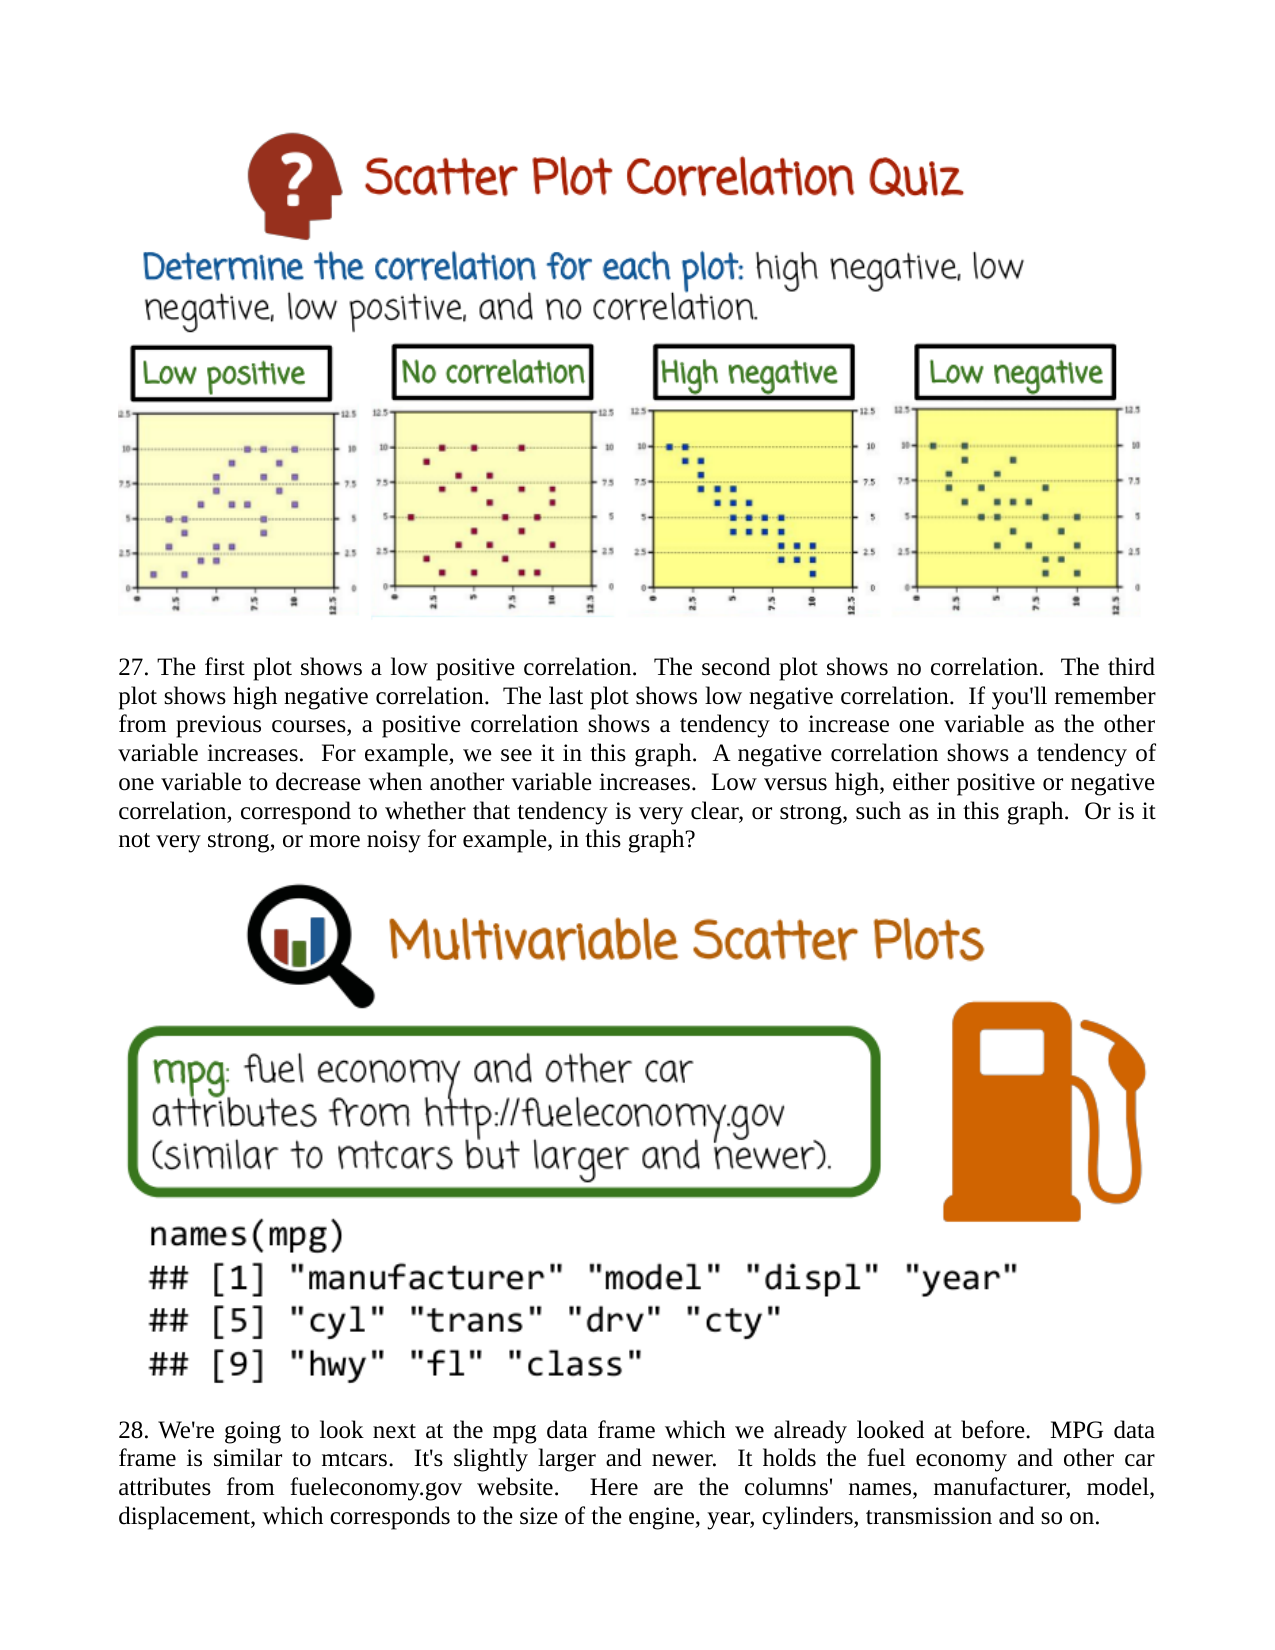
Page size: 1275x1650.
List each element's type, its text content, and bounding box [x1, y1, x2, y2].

picture [118, 882, 1157, 1386]
text 28. We're going to look next at the mpg data frame which we already looked at before. MPG data frame is similar to mtcars. It's slightly larger and newer. It holds the fuel economy and other car attributes from fueleconomy.gov website. Here are the columns' names, manufacturer, model, displacement, which corresponds to the size of the engine, year, cylinders, transmission and so on. [118, 1415, 1157, 1530]
text 27. The first plot shows a low positive correlation. The second plot shows no correlation. The third plot shows high negative correlation. The last plot shows low negative correlation. If you'll remember from previous courses, a positive correlation shows a tendency to increase one variable as the other variable increases. For example, we see it in this graph. A negative correlation shows a tendency of one variable to decrease when another variable increases. Low versus high, either positive or negative correlation, correspond to whether that tendency is very clear, or strong, such as in this graph. Or is it not very strong, or more noisy for example, in this graph? [118, 652, 1157, 853]
picture [118, 118, 1157, 624]
